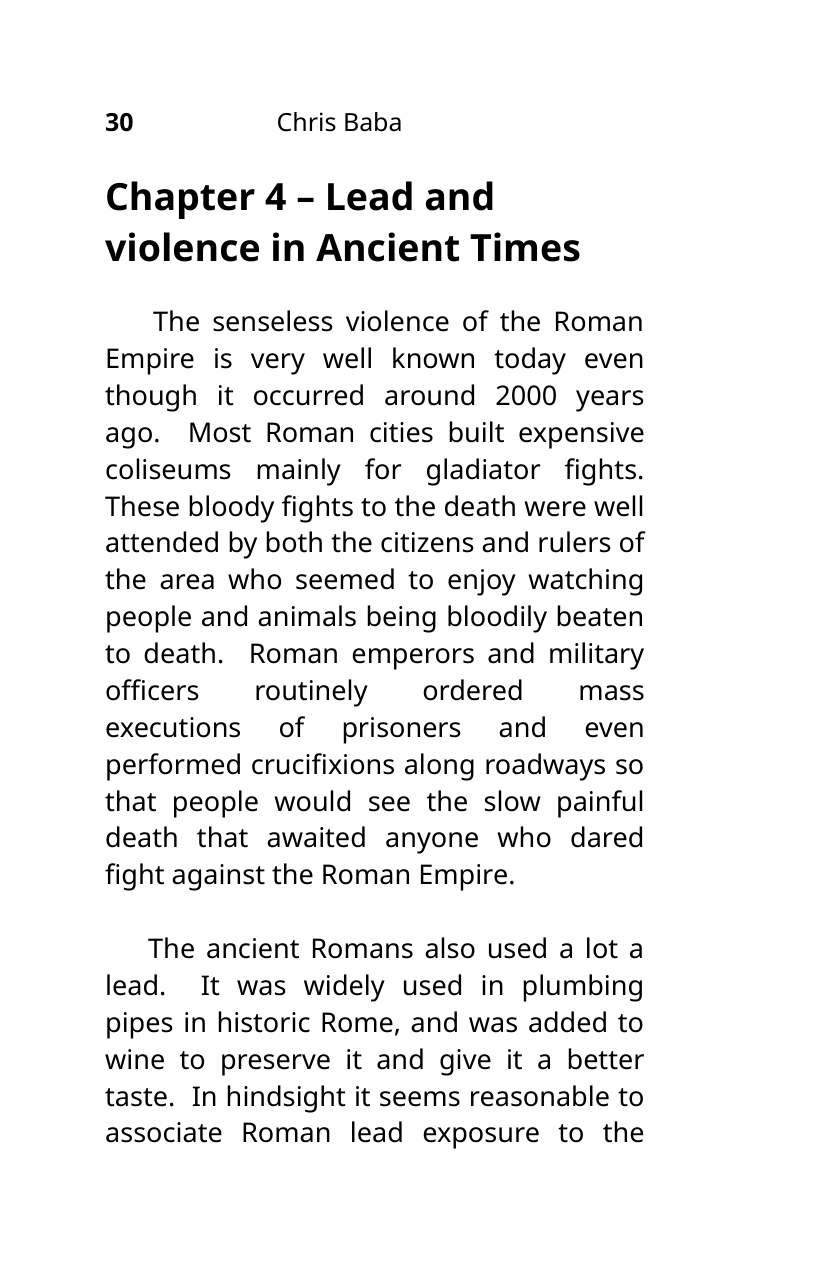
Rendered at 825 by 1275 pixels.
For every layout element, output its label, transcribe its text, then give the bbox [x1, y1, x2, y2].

text The senseless violence of the Roman Empire is very well known today even though it occurred around 2000 years ago. Most Roman cities built expensive coliseums mainly for gladiator fights. These bloody fights to the death were well attended by both the citizens and rulers of the area who seemed to enjoy watching people and animals being bloodily beaten to death. Roman emperors and military officers routinely ordered mass executions of prisoners and even performed crucifixions along roadways so that people would see the slow painful death that awaited anyone who dared fight against the Roman Empire. [105, 303, 645, 893]
subtitle Chapter 4 – Lead and violence in Ancient Times [105, 171, 645, 273]
text The ancient Romans also used a lot a lead. It was widely used in plumbing pipes in historic Rome, and was added to wine to preserve it and give it a better taste. In hindsight it seems reasonable to associate Roman lead exposure to the [105, 929, 645, 1151]
